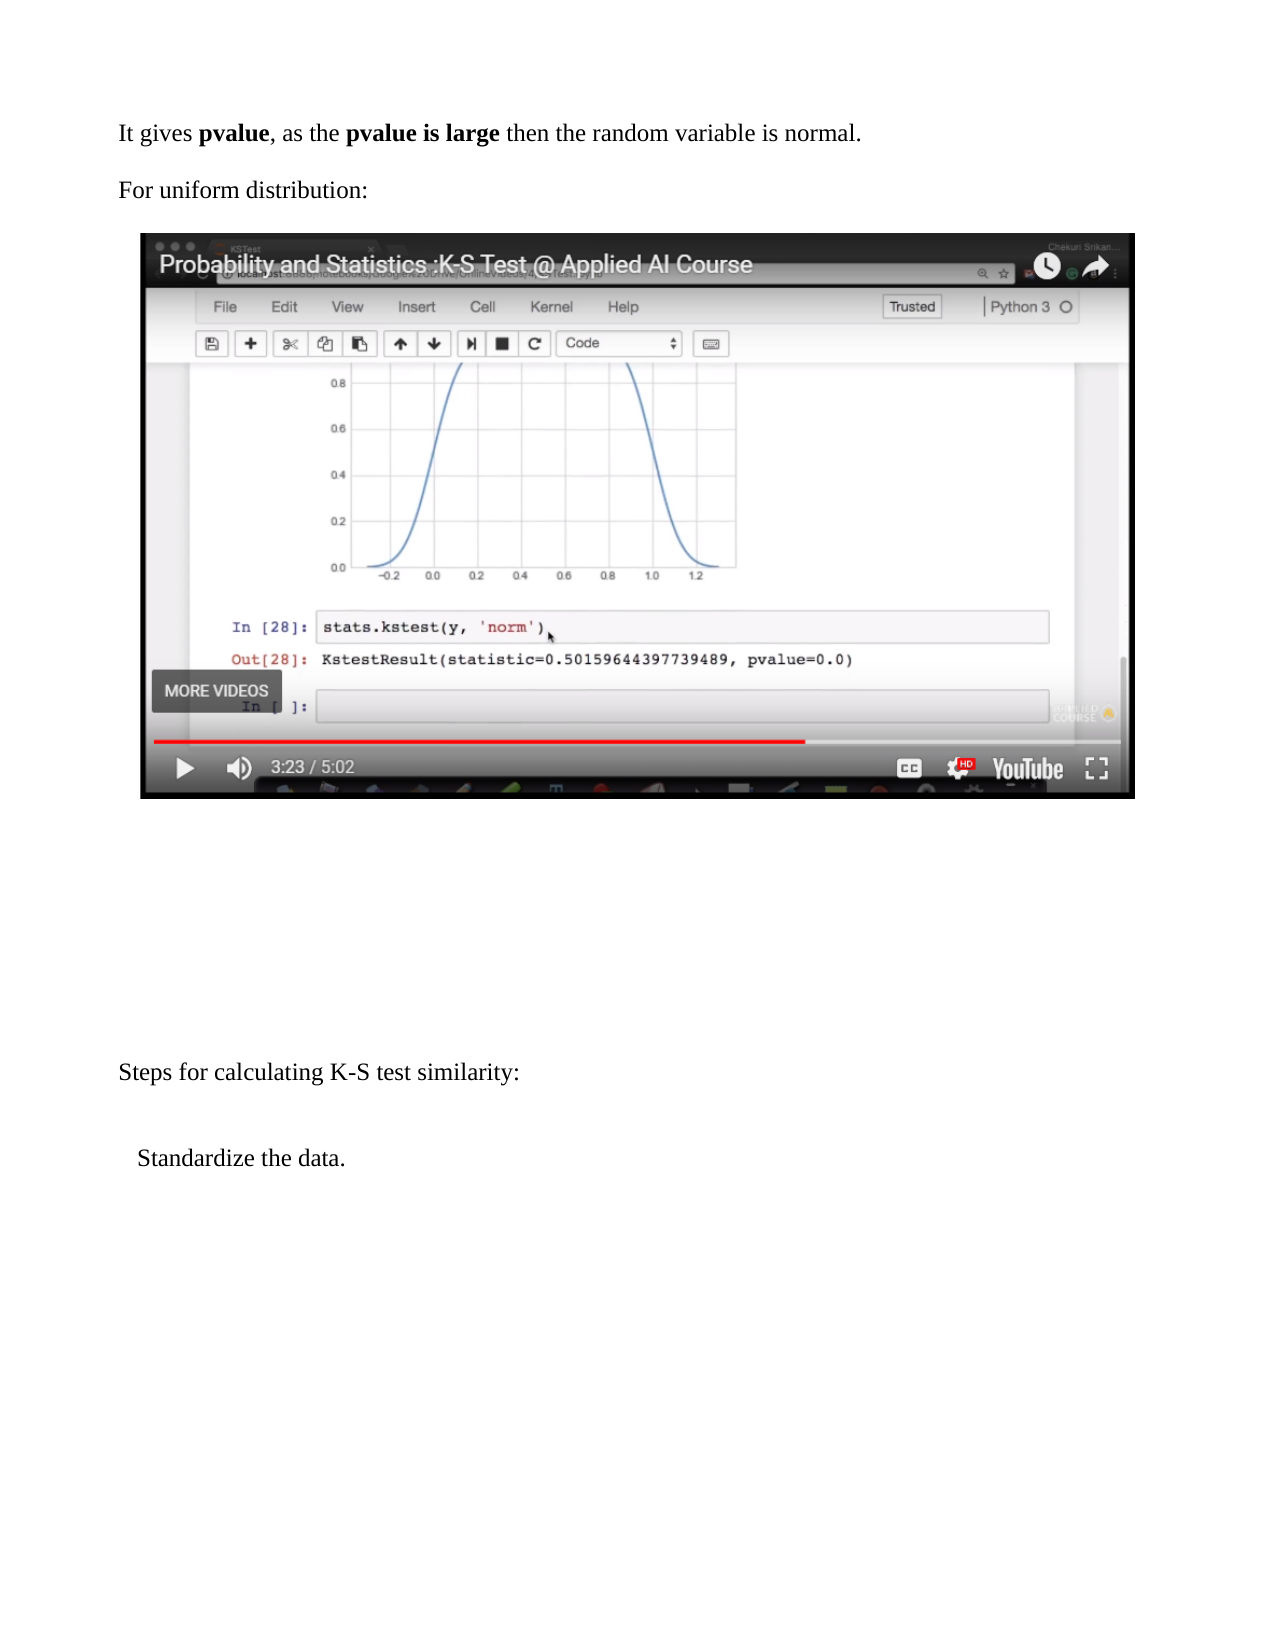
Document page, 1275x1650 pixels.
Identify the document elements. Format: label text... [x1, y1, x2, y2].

text Steps for calculating K-S test similarity: [118, 1057, 1157, 1086]
text Standardize the data. [118, 1143, 1157, 1172]
text It gives pvalue, as the pvalue is large then the random variable is normal. [118, 118, 1157, 147]
picture [140, 233, 1135, 799]
text For uniform distribution: [118, 176, 1157, 204]
